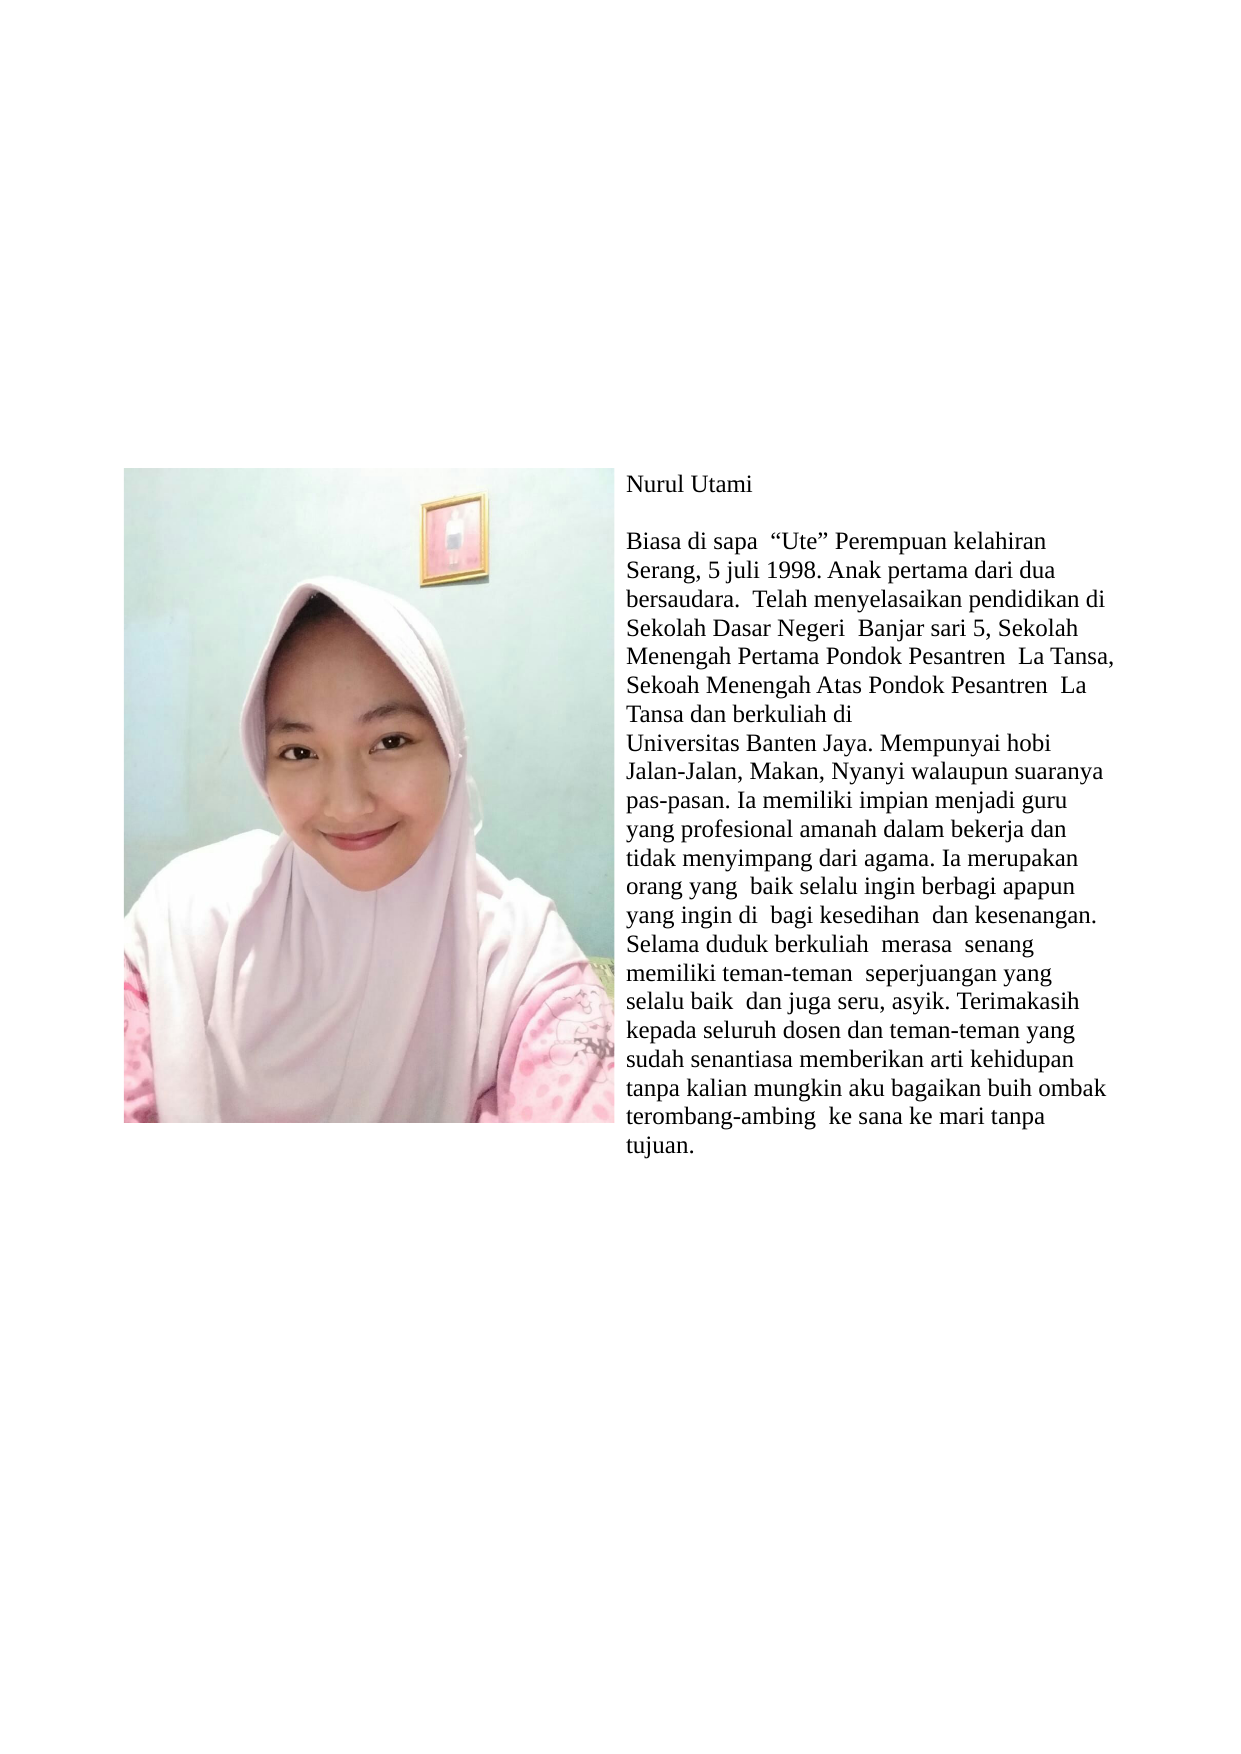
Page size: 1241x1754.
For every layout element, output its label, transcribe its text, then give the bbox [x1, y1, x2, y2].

table_header Nurul Utami Biasa di sapa “Ute” Perempuan kelahiran Serang, 5 juli 1998. Anak pertama dari dua bersaudara. Telah menyelasaikan pendidikan di Sekolah Dasar Negeri Banjar sari 5, Sekolah Menengah Pertama Pondok Pesantren La Tansa, Sekoah Menengah Atas Pondok Pesantren La Tansa dan berkuliah di Universitas Banten Jaya. Mempunyai hobi Jalan-Jalan, Makan, Nyanyi walaupun suaranya pas-pasan. Ia memiliki impian menjadi guru yang profesional amanah dalam bekerja dan tidak menyimpang dari agama. Ia merupakan orang yang baik selalu ingin berbagi apapun yang ingin di bagi kesedihan dan kesenangan. Selama duduk berkuliah merasa senang memiliki teman-teman seperjuangan yang selalu baik dan juga seru, asyik. Terimakasih kepada seluruh dosen dan teman-teman yang sudah senantiasa memberikan arti kehidupan tanpa kalian mungkin aku bagaikan buih ombak terombang-ambing ke sana ke mari tanpa tujuan. [620, 463, 1122, 1164]
picture [123, 468, 615, 1123]
table_header [118, 463, 620, 1164]
